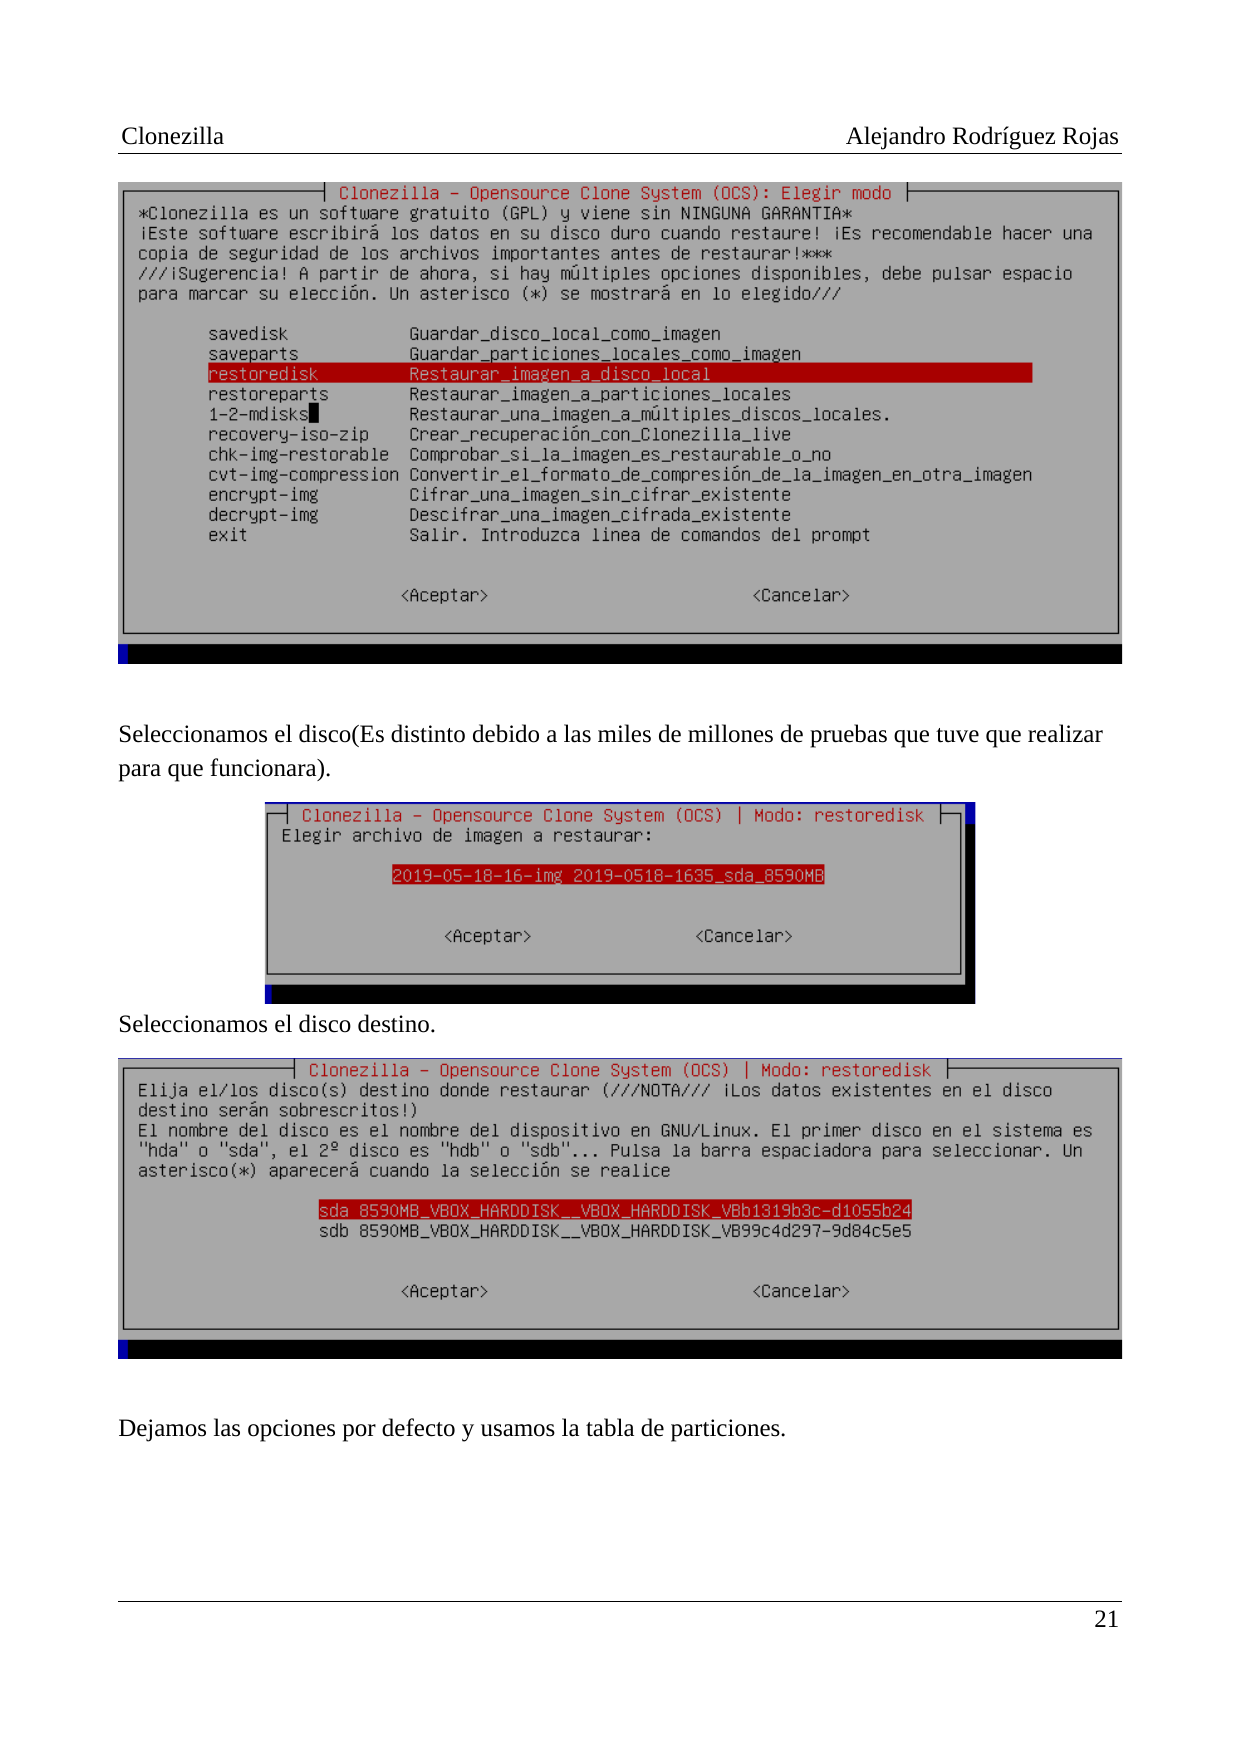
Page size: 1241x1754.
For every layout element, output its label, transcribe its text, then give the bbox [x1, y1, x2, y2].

picture [118, 182, 1123, 664]
picture [118, 1058, 1123, 1359]
text Seleccionamos el disco destino. [118, 999, 1122, 1038]
text Dejamos las opciones por defecto y usamos la tabla de particiones. [118, 1413, 1122, 1442]
text Seleccionamos el disco(Es distinto debido a las miles de millones de pruebas que tuve que realizar para que funcionara). [118, 719, 1122, 782]
picture [264, 802, 976, 1004]
